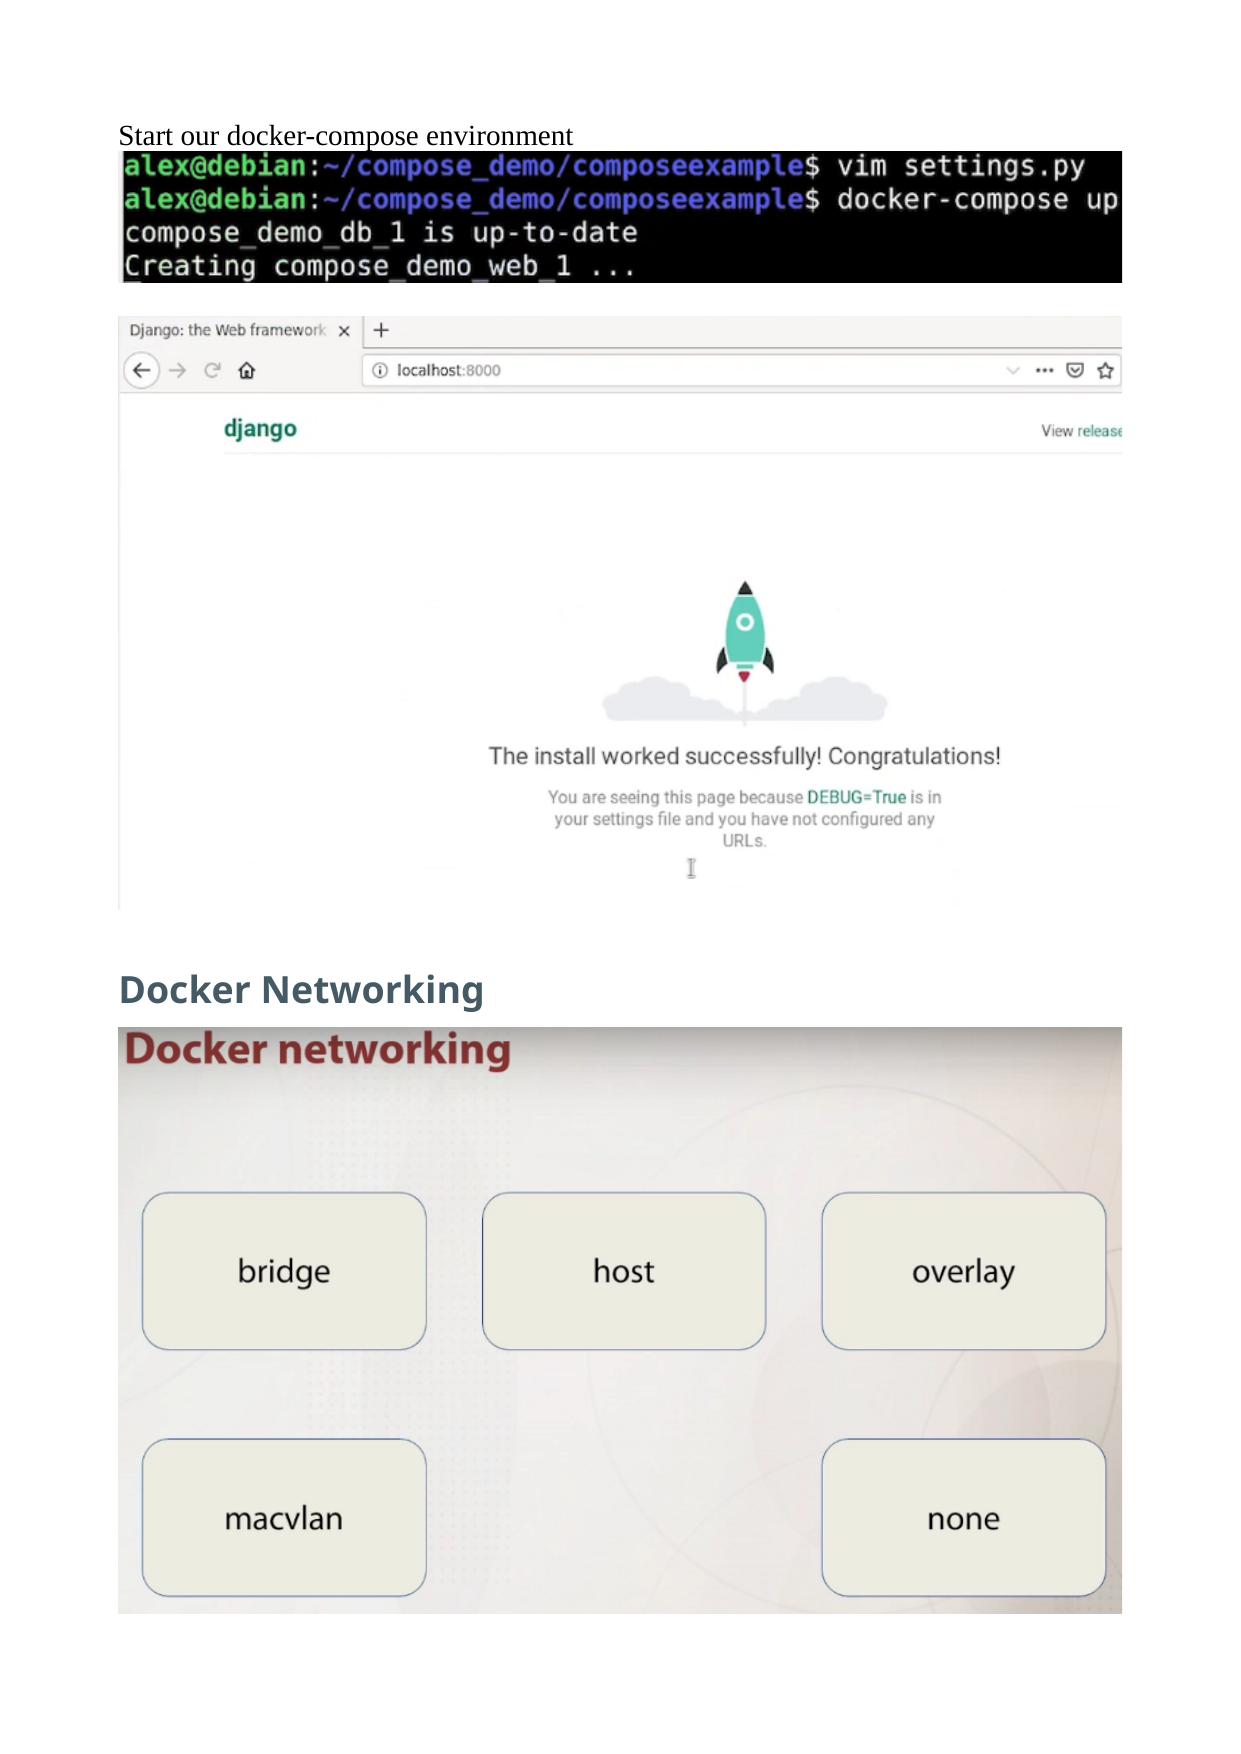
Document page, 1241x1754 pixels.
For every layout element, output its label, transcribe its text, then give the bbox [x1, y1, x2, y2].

picture [118, 151, 1123, 283]
picture [118, 316, 1123, 910]
text Start our docker-compose environment [118, 118, 1122, 151]
subtitle Docker Networking [118, 964, 1122, 1015]
picture [118, 1027, 1123, 1614]
